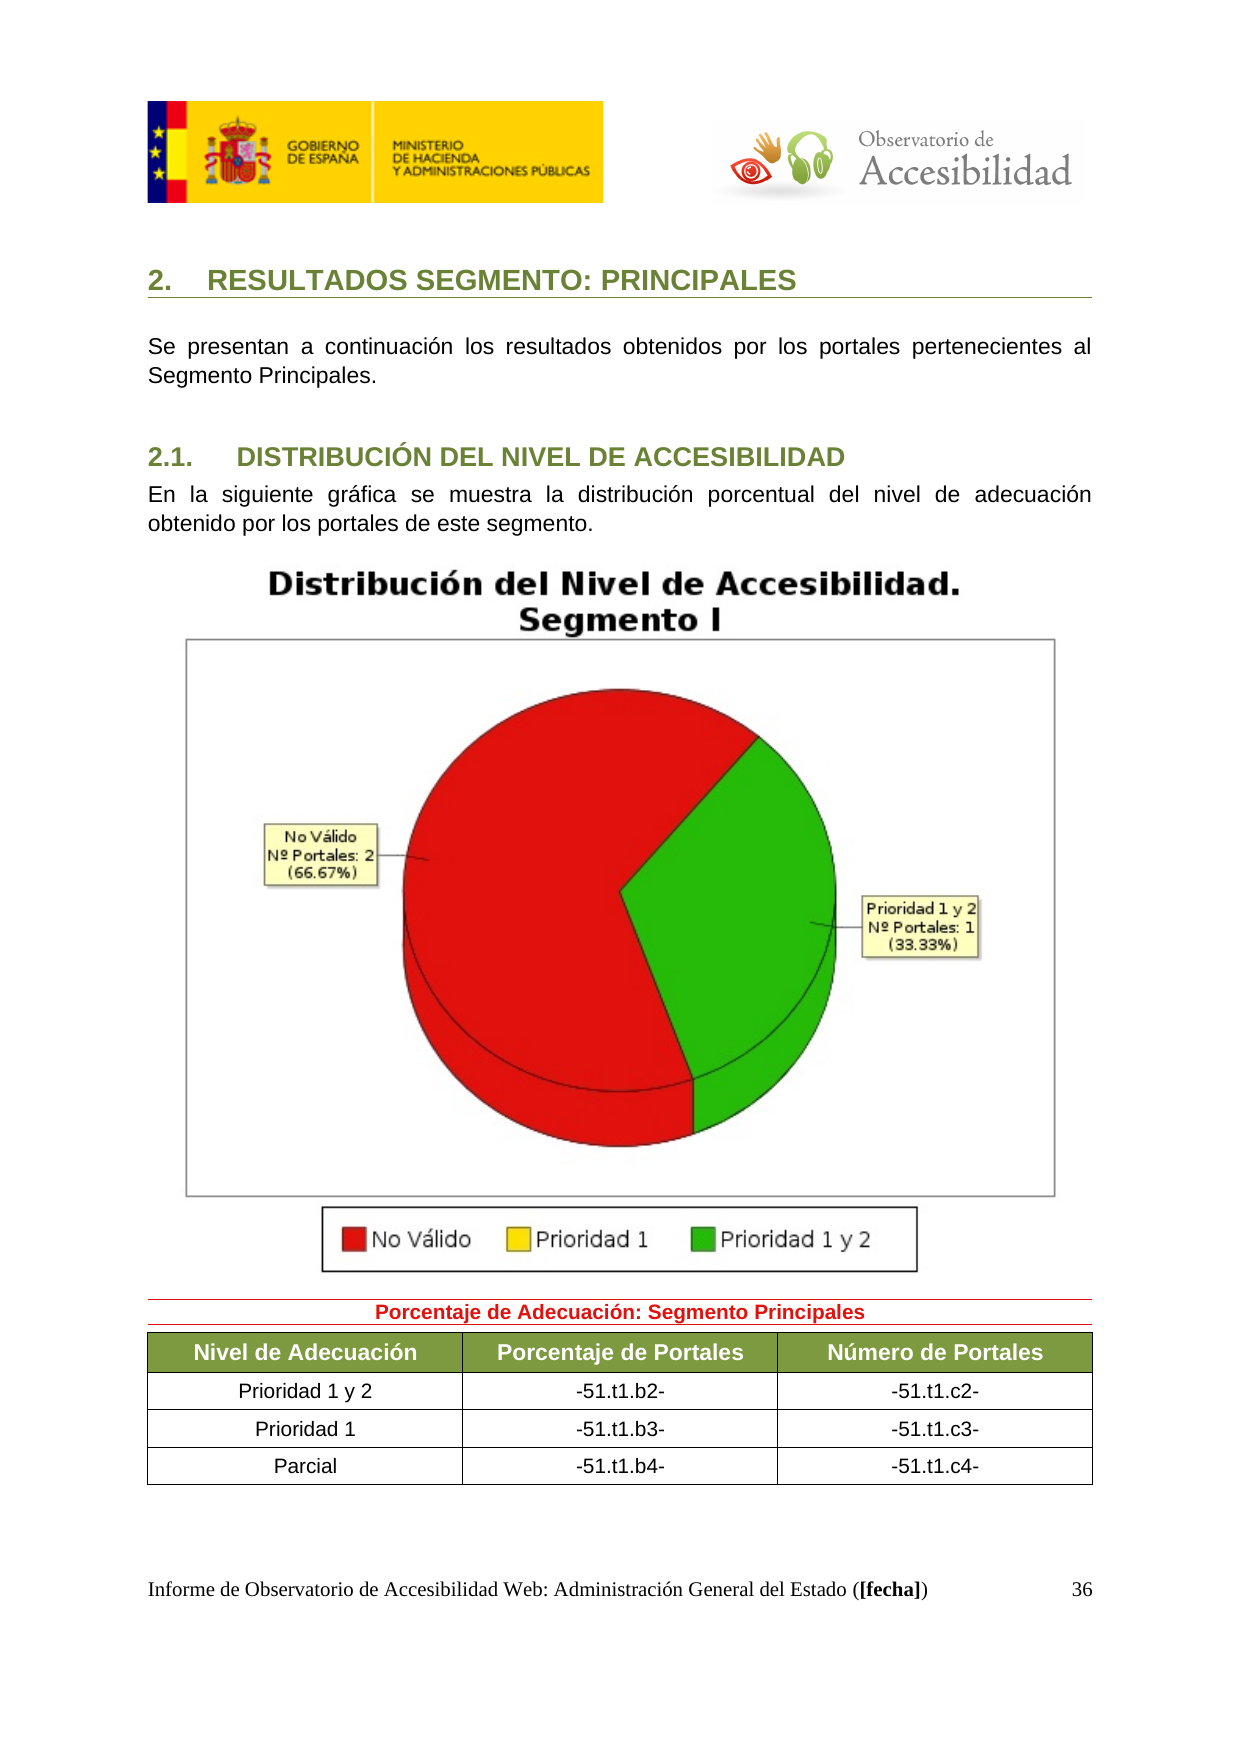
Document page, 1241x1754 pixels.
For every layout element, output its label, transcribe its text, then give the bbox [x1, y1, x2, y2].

picture [710, 122, 1086, 205]
table_header Número de Portales [778, 1333, 1092, 1372]
list Distribución del nivel de accesibilidad [148, 441, 1092, 472]
table_cell -51.t1.c2- [778, 1373, 1092, 1409]
table_cell -51.t1.c4- [778, 1448, 1092, 1484]
table_header Porcentaje de Portales [463, 1333, 777, 1372]
picture [147, 101, 604, 203]
table_cell Prioridad 1 y 2 [148, 1373, 462, 1409]
table_cell Prioridad 1 [148, 1410, 462, 1447]
table_cell -51.t1.b4- [463, 1448, 777, 1484]
table_header Nivel de Adecuación [148, 1333, 462, 1372]
text Porcentaje de Adecuación: Segmento Principales [148, 1300, 1092, 1324]
text Se presentan a continuación los resultados obtenidos por los portales pertenecientes al Segmento Principales. [148, 333, 1092, 388]
table_cell -51.t1.b2- [463, 1373, 777, 1409]
picture [178, 564, 1062, 1274]
table_cell Parcial [148, 1448, 462, 1484]
list Resultados Segmento: Principales [148, 263, 1092, 297]
table_cell -51.t1.b3- [463, 1410, 777, 1447]
text En la siguiente gráfica se muestra la distribución porcentual del nivel de adecuación obtenido por los portales de este segmento. [148, 481, 1092, 537]
table_cell -51.t1.c3- [778, 1410, 1092, 1447]
